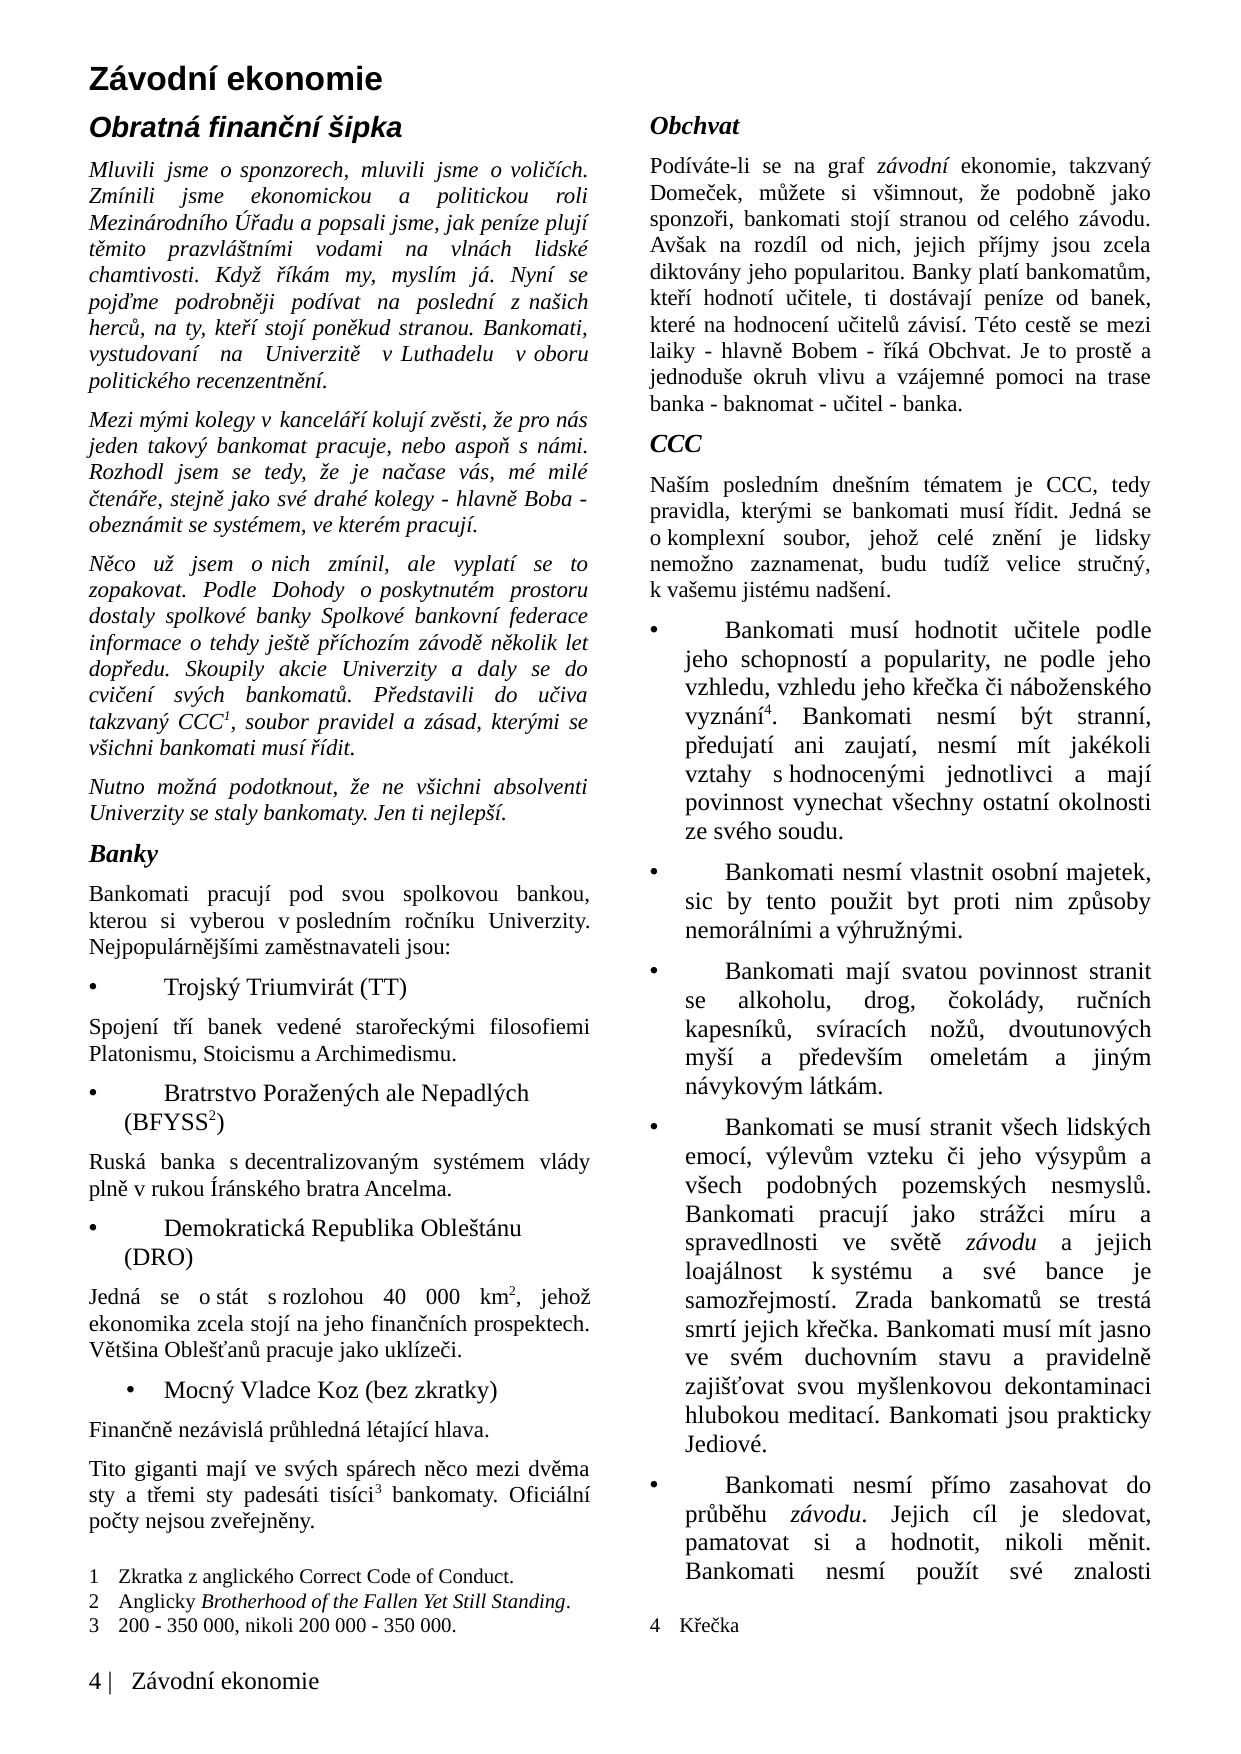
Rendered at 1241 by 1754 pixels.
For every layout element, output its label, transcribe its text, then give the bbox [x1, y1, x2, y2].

text Něco už jsem o nich zmínil, ale vyplatí se to zopakovat. Podle Dohody o poskytnutém prostoru dostaly spolkové banky Spolkové bankovní federace informace o tehdy ještě příchozím závodě několik let dopředu. Skoupily akcie Univerzity a daly se do cvičení svých bankomatů. Představili do učiva takzvaný CCC, soubor pravidel a zásad, kterými se všichni bankomati musí řídit. [88, 550, 591, 761]
list Trojský Triumvirát (TT) [88, 972, 591, 1001]
text Podíváte-li se na graf závodní ekonomie, takzvaný Domeček, můžete si všimnout, že podobně jako sponzoři, bankomati stojí stranou od celého závodu. Avšak na rozdíl od nich, jejich příjmy jsou zcela diktovány jeho popularitou. Banky platí bankomatům, kteří hodnotí učitele, ti dostávají peníze od banek, které na hodnocení učitelů závisí. Této cestě se mezi laiky - hlavně Bobem - říká Obchvat. Je to prostě a jednoduše okruh vlivu a vzájemné pomoci na trase banka - baknomat - učitel - banka. [649, 152, 1152, 416]
text Naším posledním dnešním tématem je CCC, tedy pravidla, kterými se bankomati musí řídit. Jedná se o komplexní soubor, jehož celé znění je lidsky nemožno zaznamenat, budu tudíž velice stručný, k vašemu jistému nadšení. [649, 471, 1152, 603]
text Bankomati pracují pod svou spolkovou bankou, kterou si vyberou v posledním ročníku Univerzity. Nejpopulárnějšími zaměstnavateli jsou: [88, 881, 591, 959]
list Demokratická Republika Obleštánu (DRO) [88, 1213, 591, 1271]
list Bankomati nesmí vlastnit osobní majetek, sic by tento použit byt proti nim způsoby nemorálními a výhružnými. [649, 857, 1152, 944]
text Obchvat [649, 110, 1152, 140]
list Křečka [649, 1613, 1152, 1637]
text Spojení tří banek vedené starořeckými filosofiemi Platonismu, Stoicismu a Archimedismu. [88, 1013, 591, 1066]
list Bratrstvo Poražených ale Nepadlých (BFYSS) [88, 1078, 591, 1136]
subtitle Obratná finanční šipka [88, 110, 591, 144]
text 200 - 350 000, nikoli 200 000 - 350 000. [88, 1613, 591, 1637]
text Jedná se o stát s rozlohou 40 000 km2, jehož ekonomika zcela stojí na jeho finančních prospektech. Většina Oblešťanů pracuje jako uklízeči. [88, 1283, 591, 1362]
subtitle Závodní ekonomie [88, 59, 1152, 98]
text Banky [88, 838, 591, 868]
list Bankomati musí hodnotit učitele podle jeho schopností a popularity, ne podle jeho vzhledu, vzhledu jeho křečka či náboženského vyznání. Bankomati nesmí být stranní, předujatí ani zaujatí, nesmí mít jakékoli vztahy s hodnocenými jednotlivci a mají povinnost vynechat všechny ostatní okolnosti ze svého soudu. [649, 615, 1152, 845]
text Nutno možná podotknout, že ne všichni absolventi Univerzity se staly bankomaty. Jen ti nejlepší. [88, 773, 591, 826]
text CCC [649, 428, 1152, 458]
text Ruská banka s decentralizovaným systémem vlády plně v rukou Íránského bratra Ancelma. [88, 1148, 591, 1201]
text Finančně nezávislá průhledná létající hlava. [88, 1416, 591, 1442]
list Bankomati se musí stranit všech lidských emocí, výlevům vzteku či jeho výsypům a všech podobných pozemských nesmyslů. Bankomati pracují jako strážci míru a spravedlnosti ve světě závodu a jejich loajálnost k systému a své bance je samozřejmostí. Zrada bankomatů se trestá smrtí jejich křečka. Bankomati musí mít jasno ve svém duchovním stavu a pravidelně zajišťovat svou myšlenkovou dekontaminaci hlubokou meditací. Bankomati jsou prakticky Jediové. [649, 1112, 1152, 1457]
text Tito giganti mají ve svých spárech něco mezi dvěma sty a třemi sty padesáti tisíci bankomaty. Oficiální počty nejsou zveřejněny. [88, 1455, 591, 1534]
text Mluvili jsme o sponzorech, mluvili jsme o voličích. Zmínili jsme ekonomickou a politickou roli Mezinárodního Úřadu a popsali jsme, jak peníze plují těmito prazvláštními vodami na vlnách lidské chamtivosti. Když říkám my, myslím já. Nyní se pojďme podrobněji podívat na poslední z našich herců, na ty, kteří stojí poněkud stranou. Bankomati, vystudovaní na Univerzitě v Luthadelu v oboru politického recenzentnění. [88, 156, 591, 393]
text Mezi mými kolegy v kanceláří kolují zvěsti, že pro nás jeden takový bankomat pracuje, nebo aspoň s námi. Rozhodl jsem se tedy, že je načase vás, mé milé čtenáře, stejně jako své drahé kolegy - hlavně Boba - obeznámit se systémem, ve kterém pracují. [88, 406, 591, 537]
list Anglicky Brotherhood of the Fallen Yet Still Standing. [88, 1588, 591, 1613]
list Bankomati mají svatou povinnost stranit se alkoholu, drog, čokolády, ručních kapesníků, svíracích nožů, dvoutunových myší a především omeletám a jiným návykovým látkám. [649, 956, 1152, 1100]
list Bankomati nesmí přímo zasahovat do průběhu závodu. Jejich cíl je sledovat, pamatovat si a hodnotit, nikoli měnit. Bankomati nesmí použít své znalosti [649, 1470, 1152, 1585]
list Mocný Vladce Koz (bez zkratky) [126, 1375, 591, 1404]
text Zkratka z anglického Correct Code of Conduct. [88, 1564, 591, 1588]
